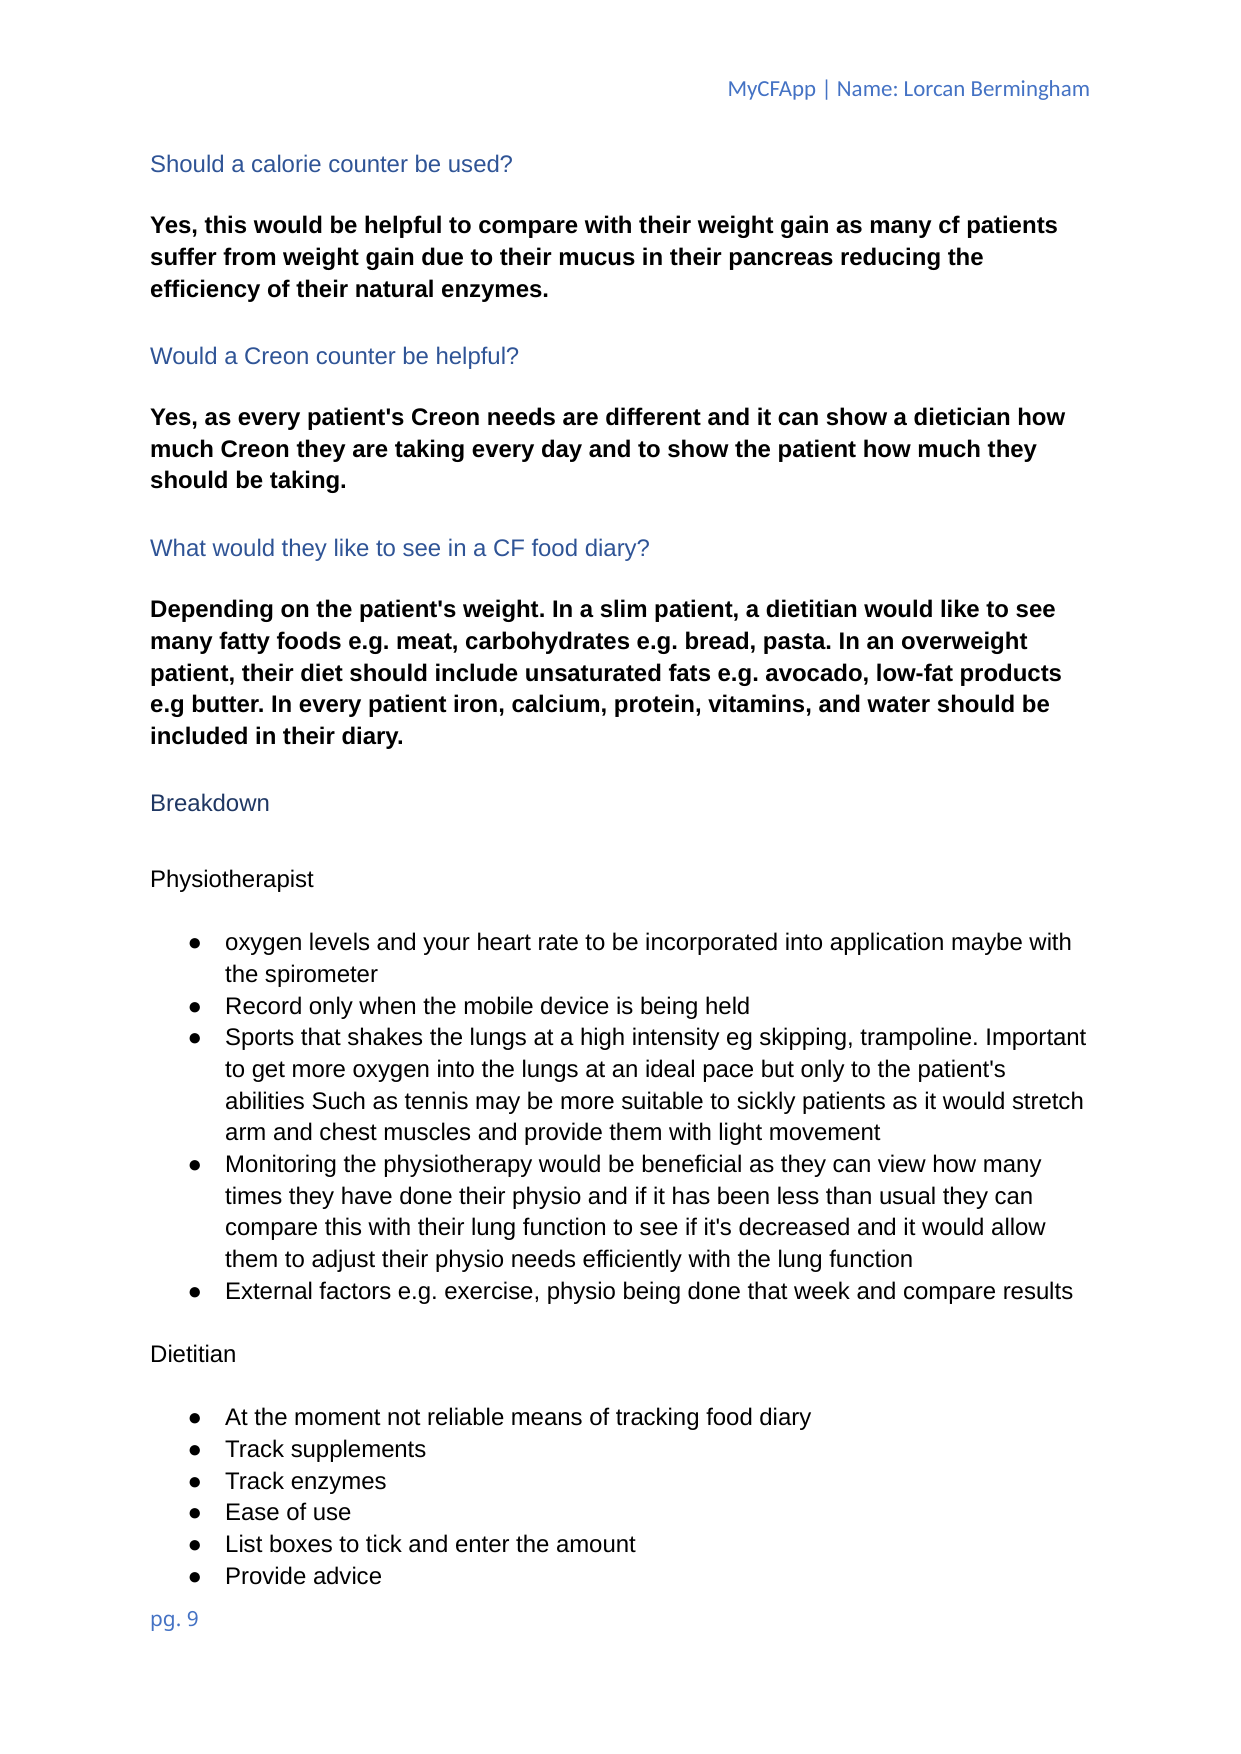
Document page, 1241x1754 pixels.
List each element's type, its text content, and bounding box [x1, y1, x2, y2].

list Provide advice [187, 1562, 1090, 1589]
text Yes, this would be helpful to compare with their weight gain as many cf patients suffer from weight gain due to their mucus in their pancreas reducing the efficiency of their natural enzymes. [150, 211, 1090, 302]
subtitle Should a calorie counter be used? [150, 150, 1090, 178]
list Sports that shakes the lungs at a high intensity eg skipping, trampoline. Important to get more oxygen into the lungs at an ideal pace but only to the patient's abilities Such as tennis may be more suitable to sickly patients as it would stretch arm and chest muscles and provide them with light movement [187, 1023, 1090, 1146]
subtitle What would they like to see in a CF food diary? [150, 534, 1090, 562]
subtitle Breakdown [150, 789, 1090, 817]
list oxygen levels and your heart rate to be incorporated into application maybe with the spirometer [187, 928, 1090, 987]
list External factors e.g. exercise, physio being done that week and compare results [187, 1277, 1090, 1304]
list Record only when the mobile device is being held [187, 992, 1090, 1019]
list Track enzymes [187, 1467, 1090, 1494]
text Depending on the patient's weight. In a slim patient, a dietitian would like to see many fatty foods e.g. meat, carbohydrates e.g. bread, pasta. In an overweight patient, their diet should include unsaturated fats e.g. avocado, low-fat products e.g butter. In every patient iron, calcium, protein, vitamins, and water should be included in their diary. [150, 595, 1090, 749]
text Physiotherapist [150, 865, 1090, 892]
list List boxes to tick and enter the amount [187, 1530, 1090, 1557]
list Monitoring the physiotherapy would be beneficial as they can view how many times they have done their physio and if it has been less than usual they can compare this with their lung function to see if it's decreased and it would allow them to adjust their physio needs efficiently with the lung function [187, 1150, 1090, 1272]
list Track supplements [187, 1435, 1090, 1462]
list Ease of use [187, 1498, 1090, 1526]
text Dietitian [150, 1340, 1090, 1367]
subtitle Would a Creon counter be helpful? [150, 342, 1090, 369]
list At the moment not reliable means of tracking food diary [187, 1403, 1090, 1431]
text Yes, as every patient's Creon needs are different and it can show a dietician how much Creon they are taking every day and to show the patient how much they should be taking. [150, 403, 1090, 494]
